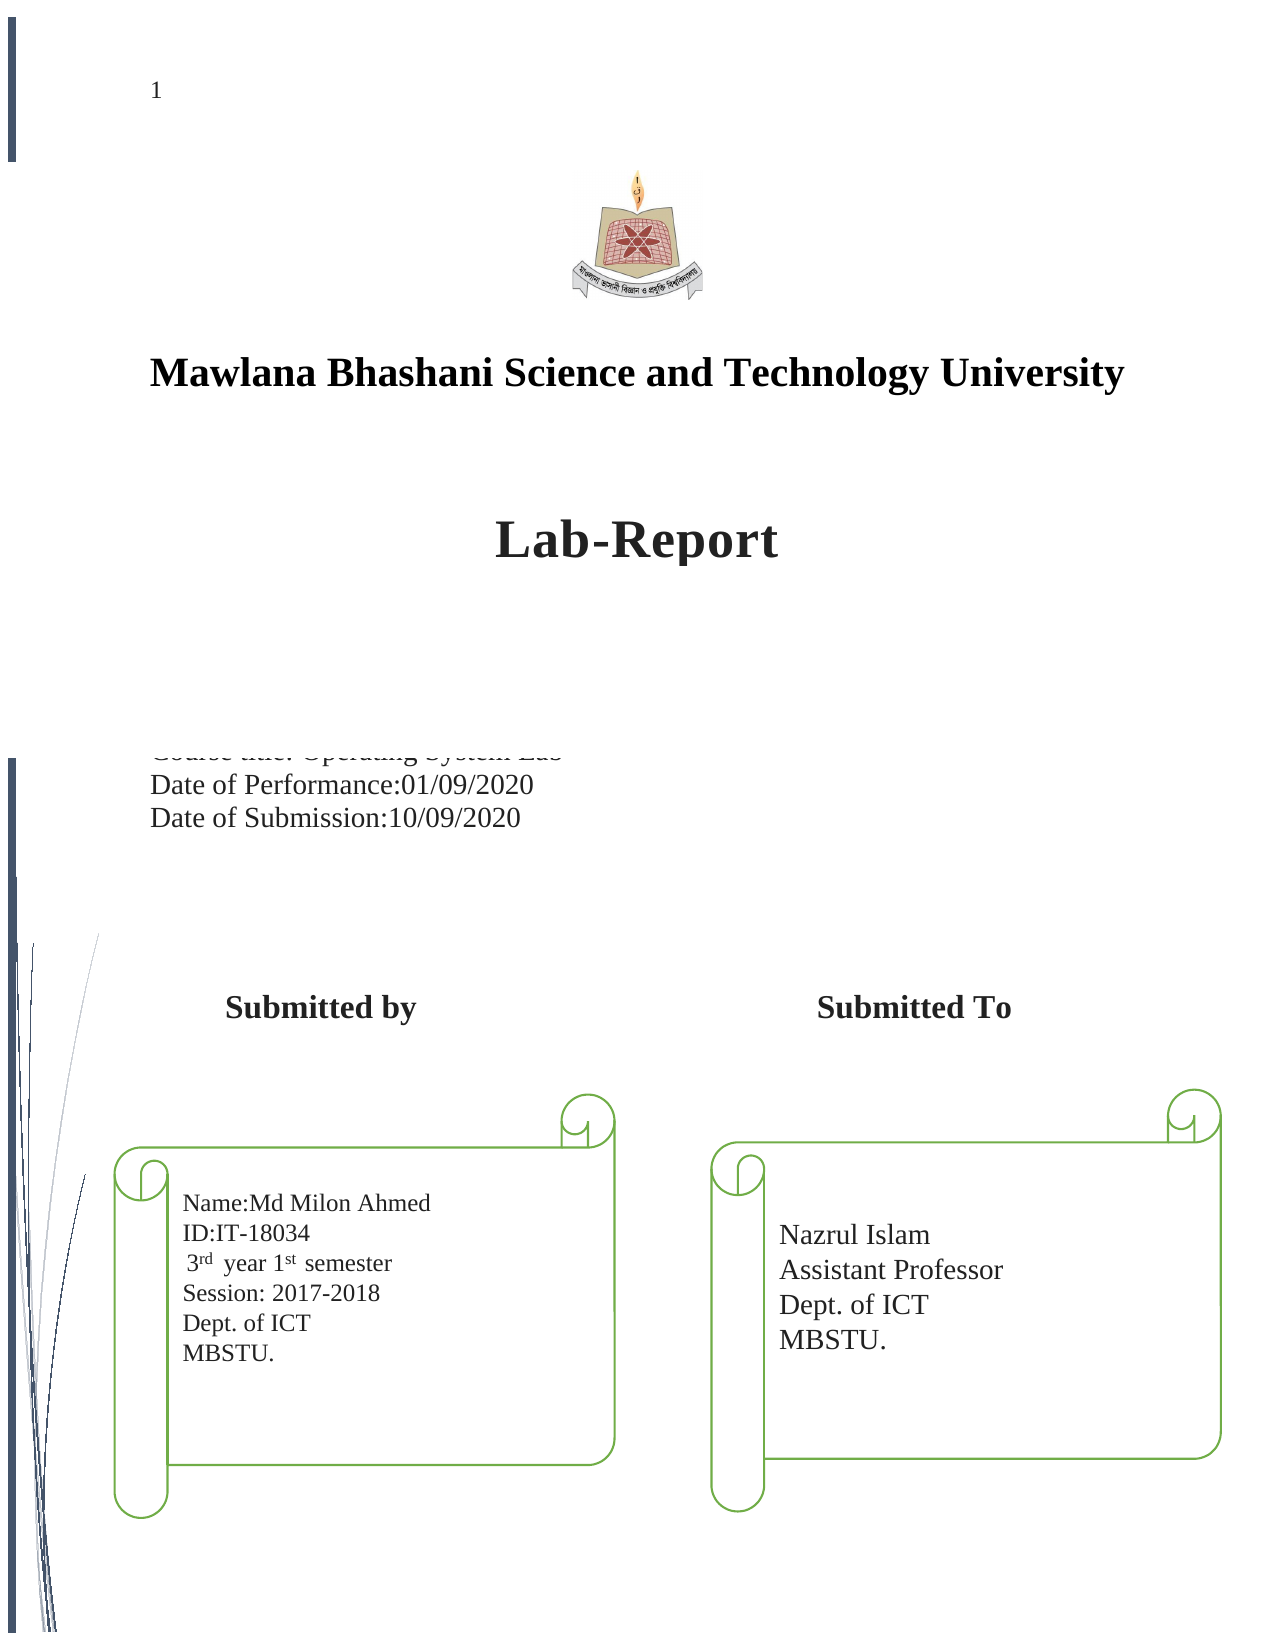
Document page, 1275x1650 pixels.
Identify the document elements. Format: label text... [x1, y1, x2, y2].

text Date of Submission:10/09/2020 [150, 801, 1125, 834]
text Submitted by Submitted To [150, 987, 1125, 1026]
text Date of Performance:01/09/2020 [150, 767, 1125, 801]
text Lab-Report [495, 507, 779, 566]
text Course title: Operating System Lab [150, 758, 1125, 767]
text Mawlana Bhashani Science and Technology University [15, 348, 1260, 396]
